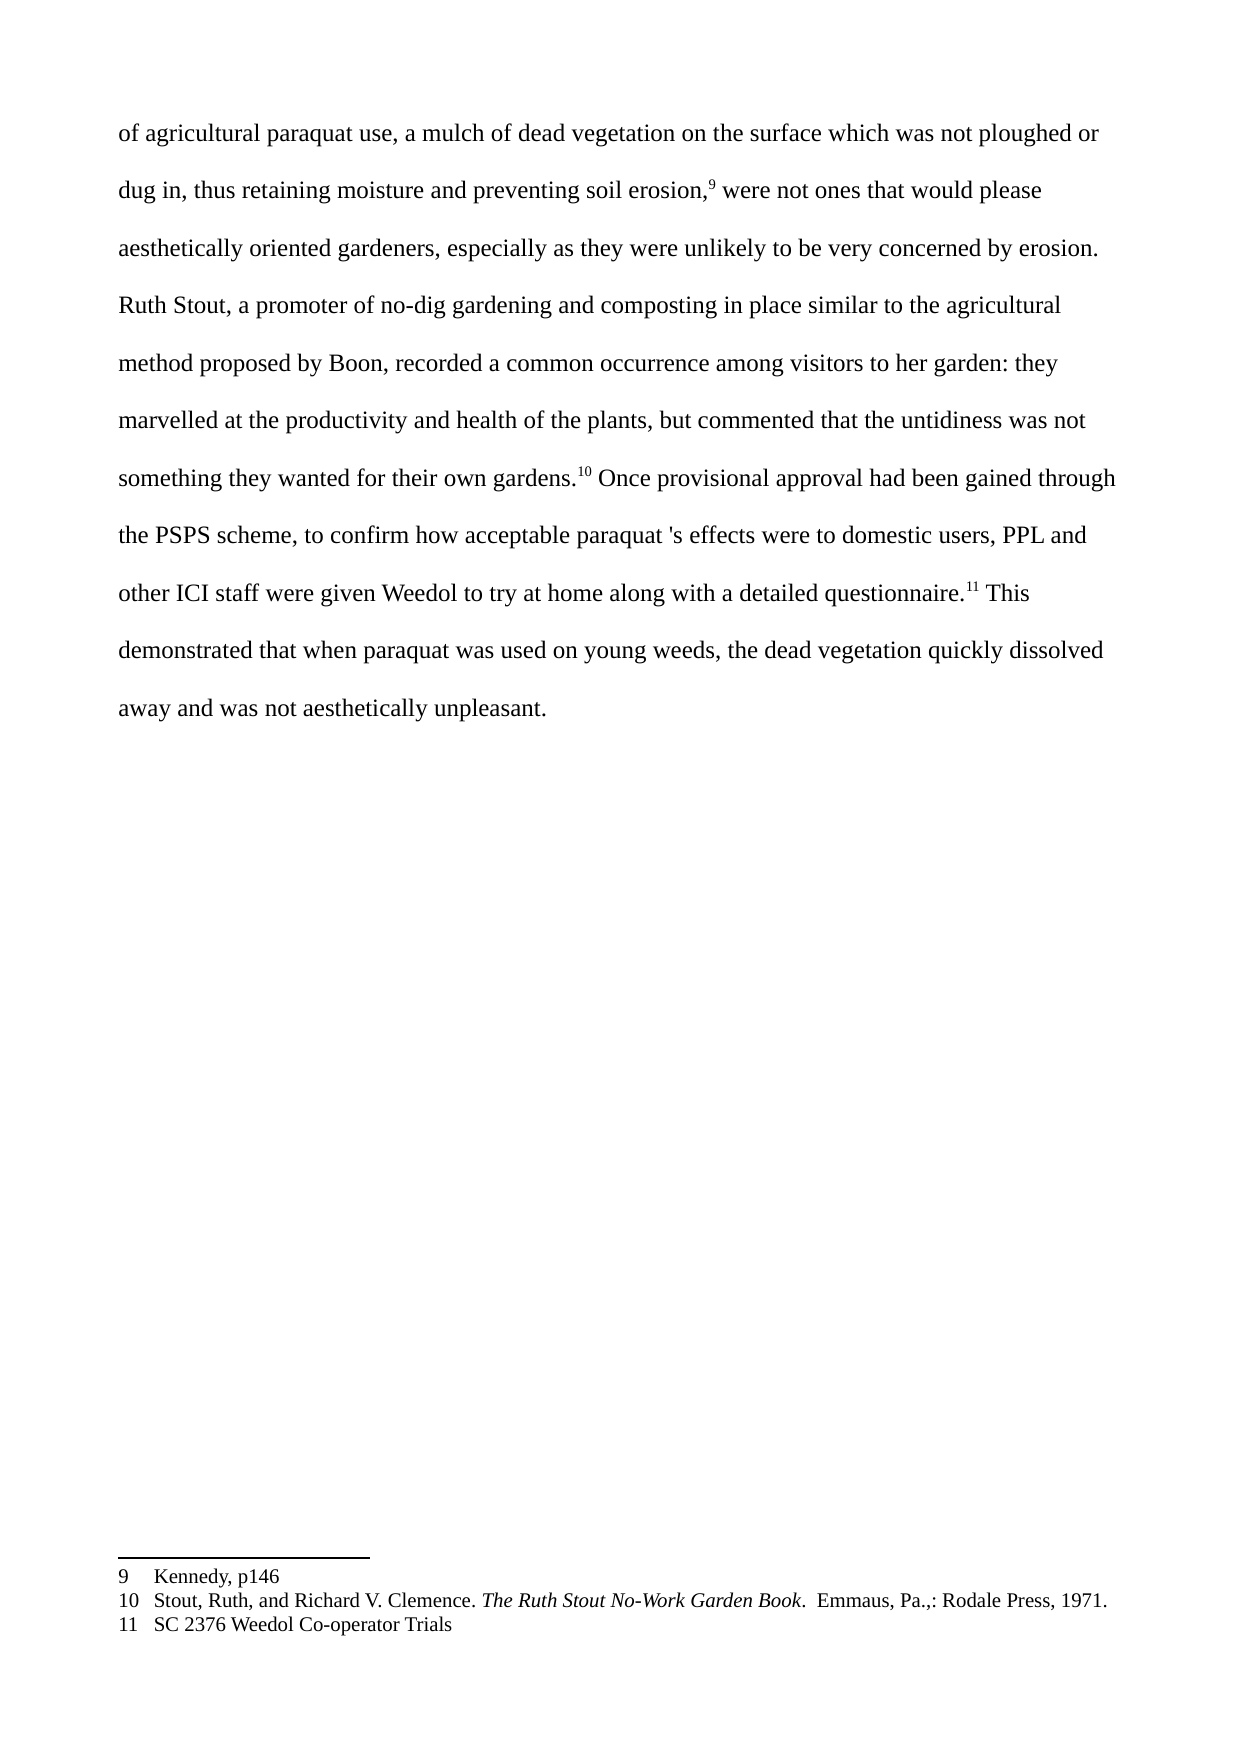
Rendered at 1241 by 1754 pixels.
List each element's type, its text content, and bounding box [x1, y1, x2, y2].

text Stout, Ruth, and Richard V. Clemence. The Ruth Stout No-Work Garden Book. Emmaus, Pa.,: Rodale Press, 1971. [118, 1588, 1122, 1612]
text Kennedy, p146 [118, 1564, 1122, 1588]
text SC 2376 Weedol Co-operator Trials [118, 1612, 1122, 1636]
text of agricultural paraquat use, a mulch of dead vegetation on the surface which was not ploughed or dug in, thus retaining moisture and preventing soil erosion, were not ones that would please aesthetically oriented gardeners, especially as they were unlikely to be very concerned by erosion. Ruth Stout, a promoter of no-dig gardening and composting in place similar to the agricultural method proposed by Boon, recorded a common occurrence among visitors to her garden: they marvelled at the productivity and health of the plants, but commented that the untidiness was not something they wanted for their own gardens. Once provisional approval had been gained through the PSPS scheme, to confirm how acceptable paraquat 's effects were to domestic users, PPL and other ICI staff were given Weedol to try at home along with a detailed questionnaire. This demonstrated that when paraquat was used on young weeds, the dead vegetation quickly dissolved away and was not aesthetically unpleasant. [118, 118, 1122, 722]
